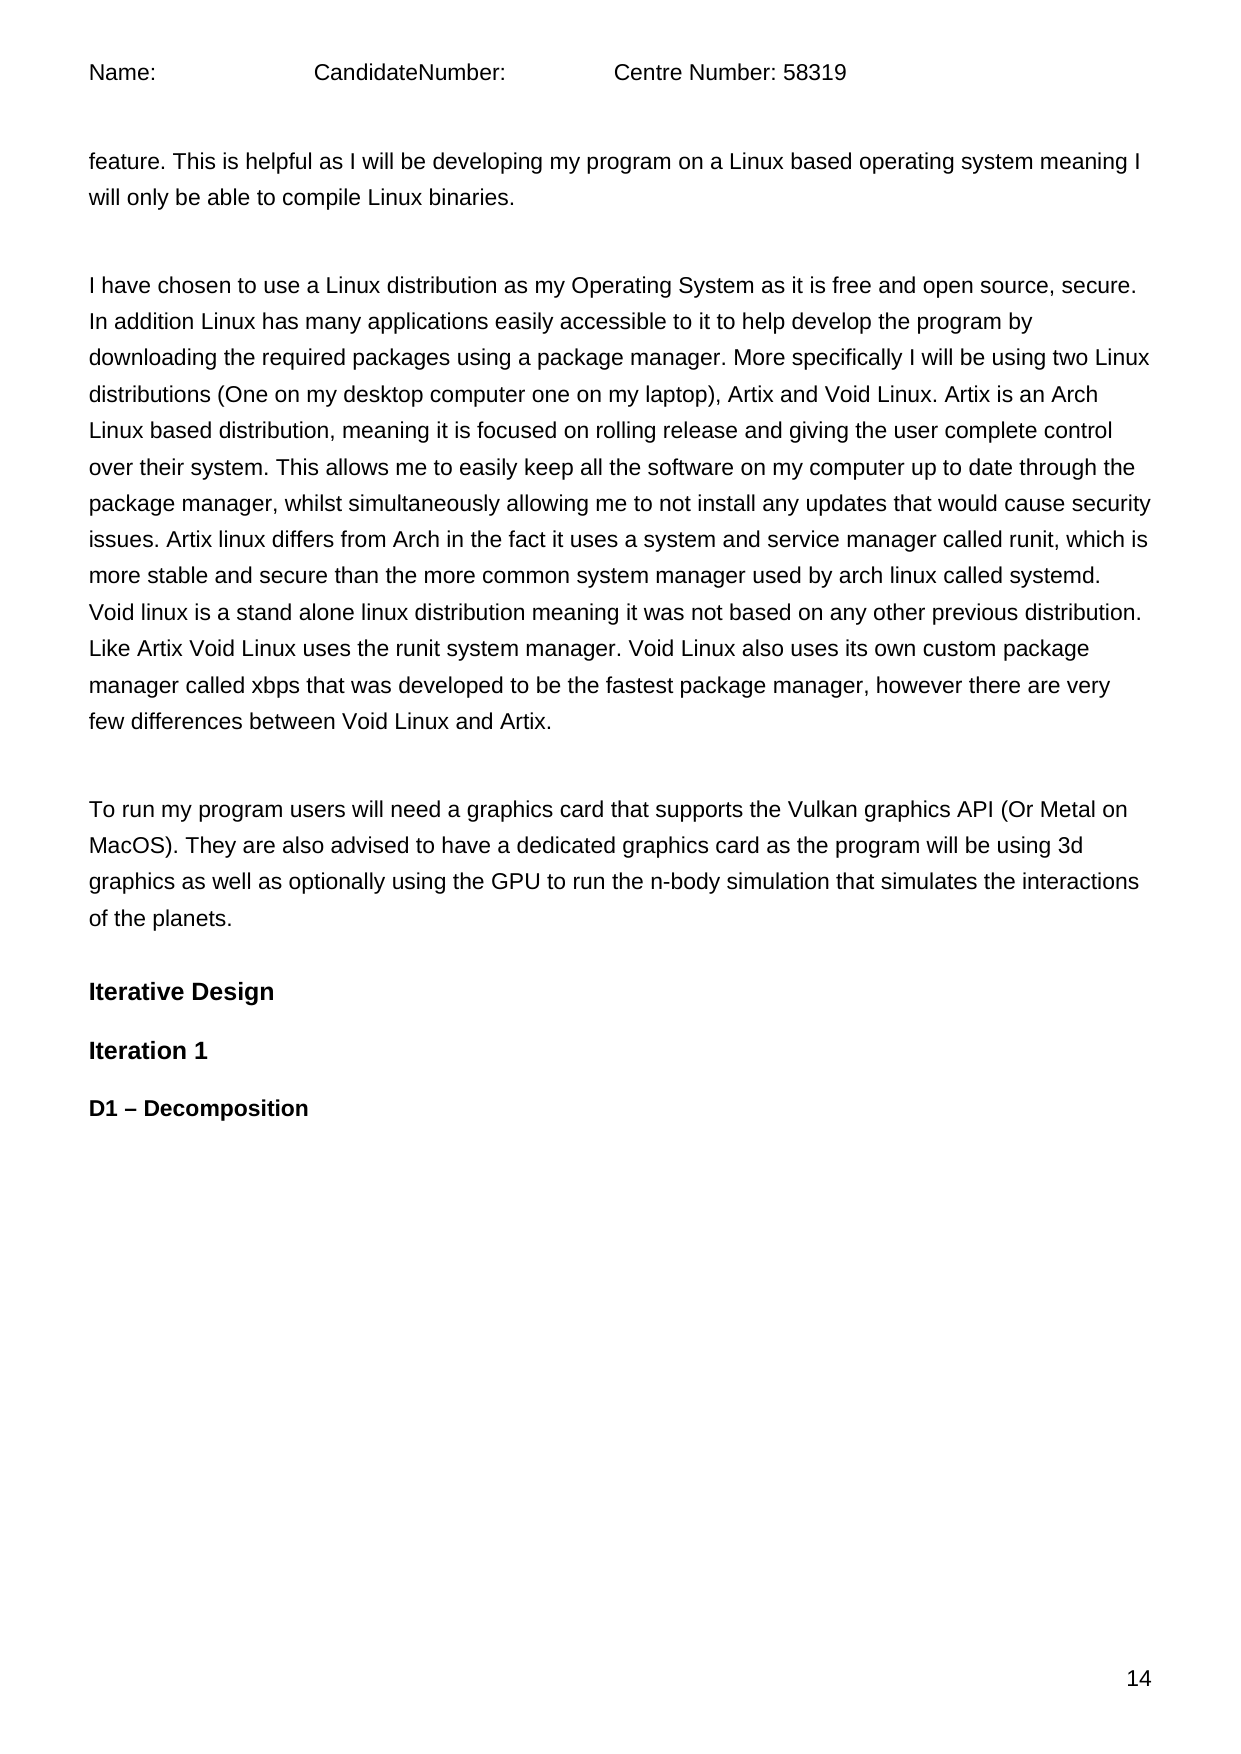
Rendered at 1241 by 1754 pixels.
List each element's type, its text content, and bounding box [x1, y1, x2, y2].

subtitle Iteration 1 [88, 1036, 1152, 1065]
text To run my program users will need a graphics card that supports the Vulkan graphics API (Or Metal on MacOS). They are also advised to have a dedicated graphics card as the program will be using 3d graphics as well as optionally using the GPU to run the n-body simulation that simulates the interactions of the planets. [88, 796, 1152, 931]
text I have chosen to use a Linux distribution as my Operating System as it is free and open source, secure. In addition Linux has many applications easily accessible to it to help develop the program by downloading the required packages using a package manager. More specifically I will be using two Linux distributions (One on my desktop computer one on my laptop), Artix and Void Linux. Artix is an Arch Linux based distribution, meaning it is focused on rolling release and giving the user complete control over their system. This allows me to easily keep all the software on my computer up to date through the package manager, whilst simultaneously allowing me to not install any updates that would cause security issues. Artix linux differs from Arch in the fact it uses a system and service manager called runit, which is more stable and secure than the more common system manager used by arch linux called systemd. Void linux is a stand alone linux distribution meaning it was not based on any other previous distribution. Like Artix Void Linux uses the runit system manager. Void Linux also uses its own custom package manager called xbps that was developed to be the fastest package manager, however there are very few differences between Void Linux and Artix. [88, 272, 1152, 734]
subtitle D1 – Decomposition [88, 1095, 1152, 1122]
subtitle Iterative Design [88, 977, 1152, 1006]
text feature. This is helpful as I will be developing my program on a Linux based operating system meaning I will only be able to compile Linux binaries. [88, 148, 1152, 210]
